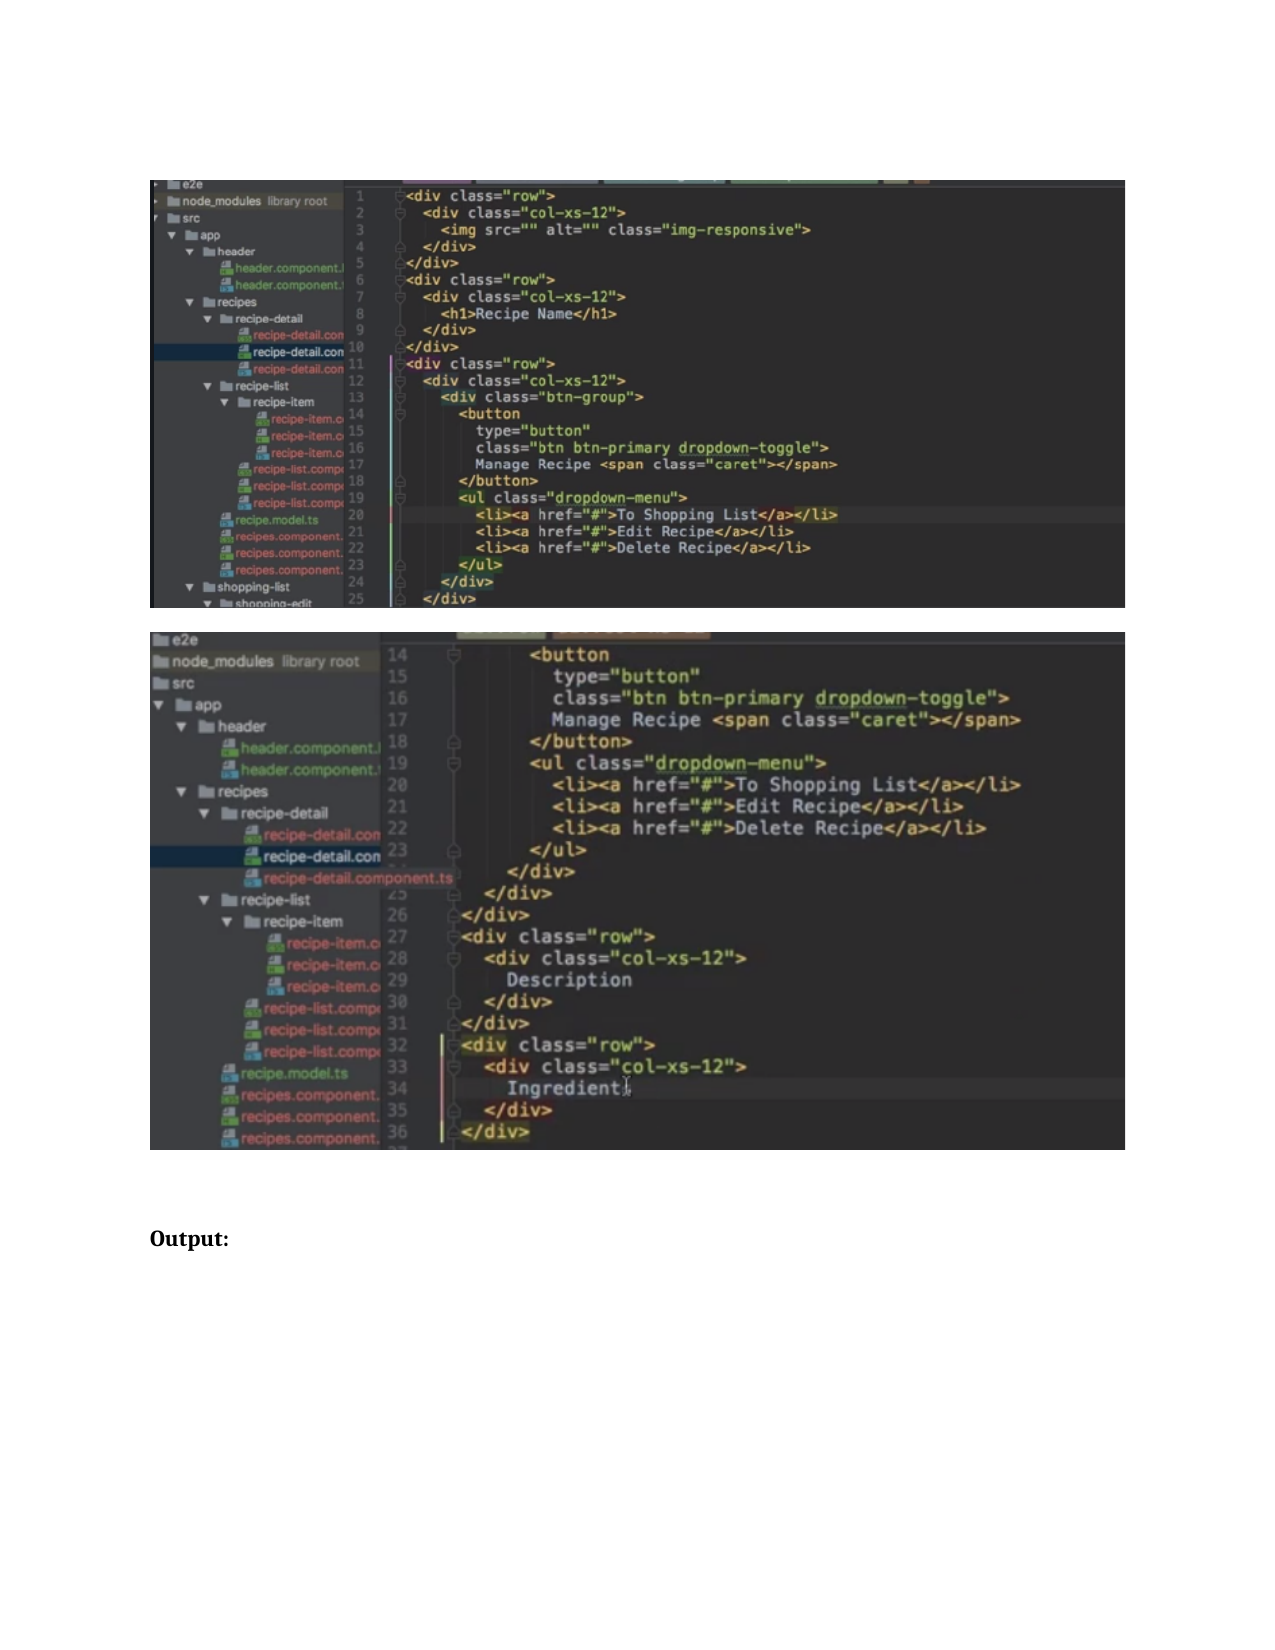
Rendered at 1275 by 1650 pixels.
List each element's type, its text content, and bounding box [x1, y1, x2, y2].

subtitle Output: [150, 1226, 1125, 1252]
picture [150, 180, 1125, 608]
picture [150, 632, 1125, 1150]
